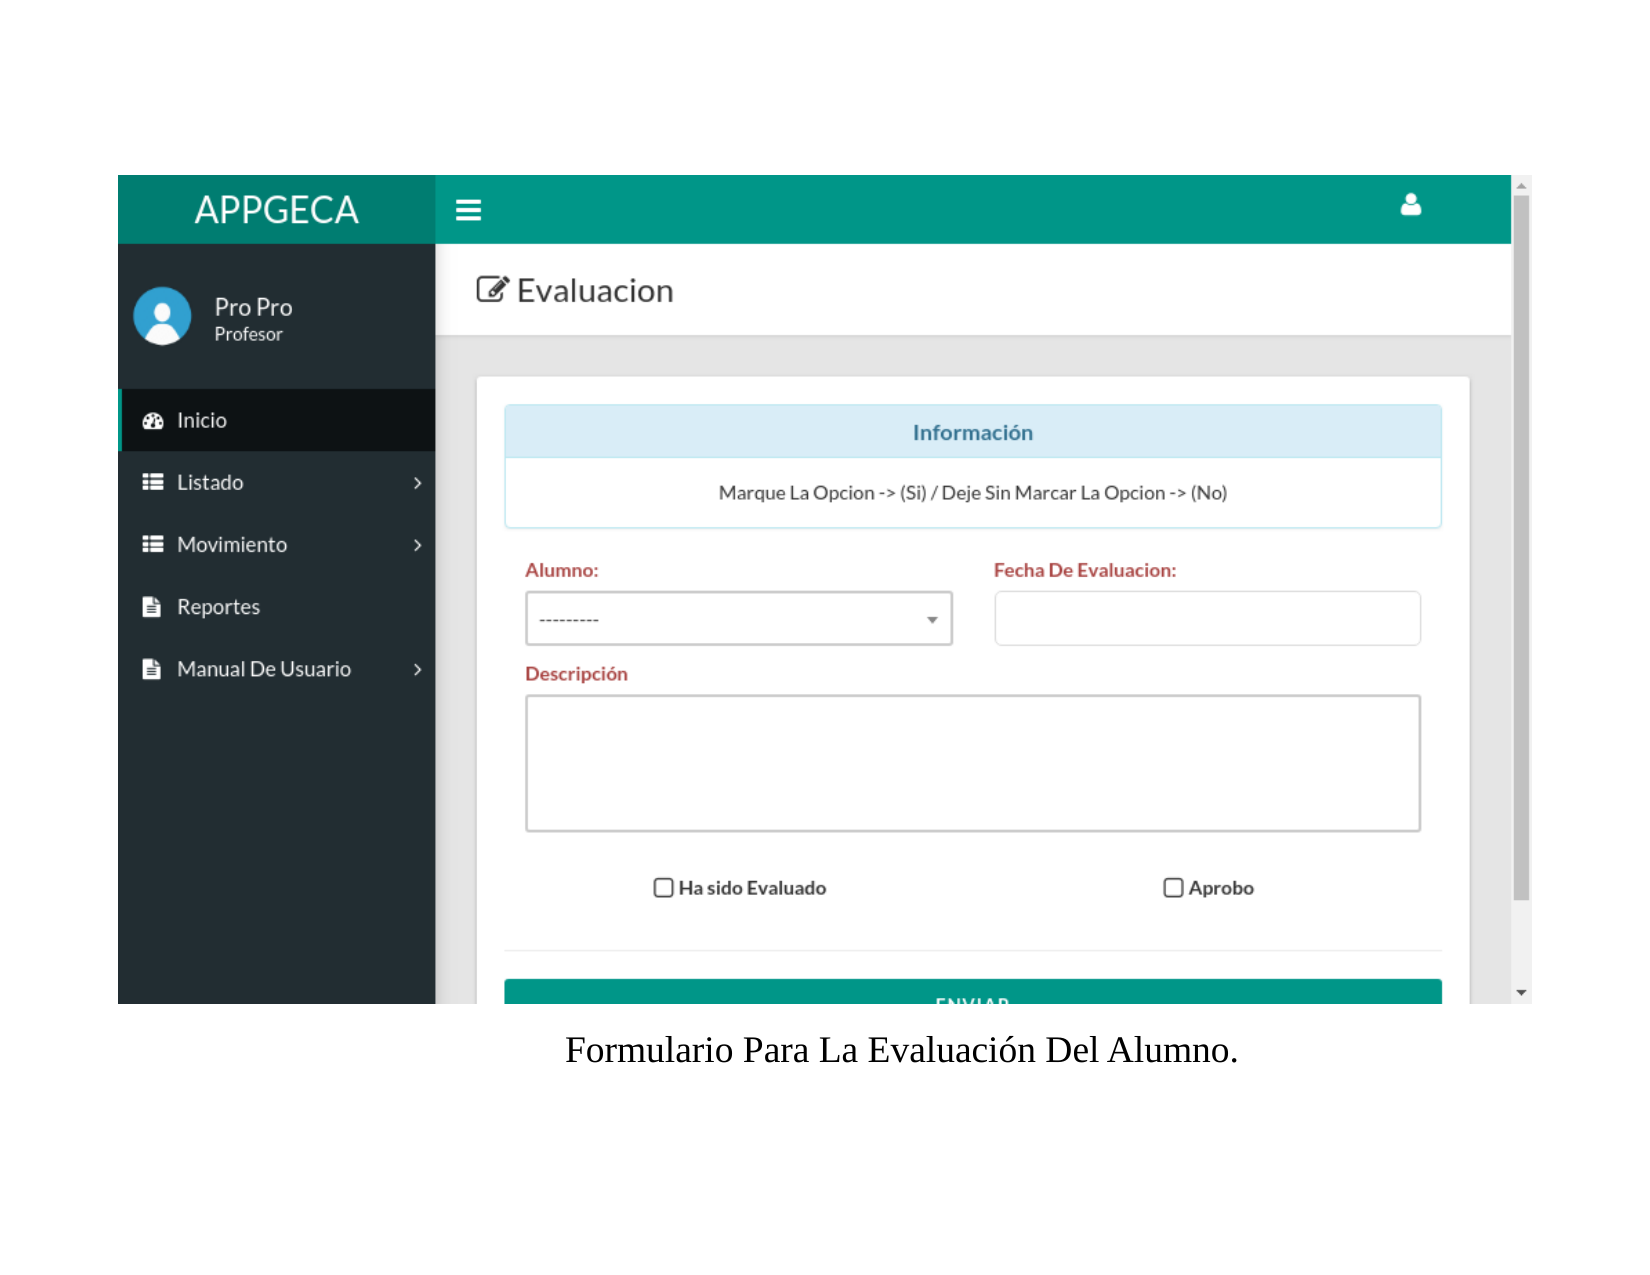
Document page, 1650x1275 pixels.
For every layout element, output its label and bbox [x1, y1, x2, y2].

picture [118, 175, 1532, 1004]
